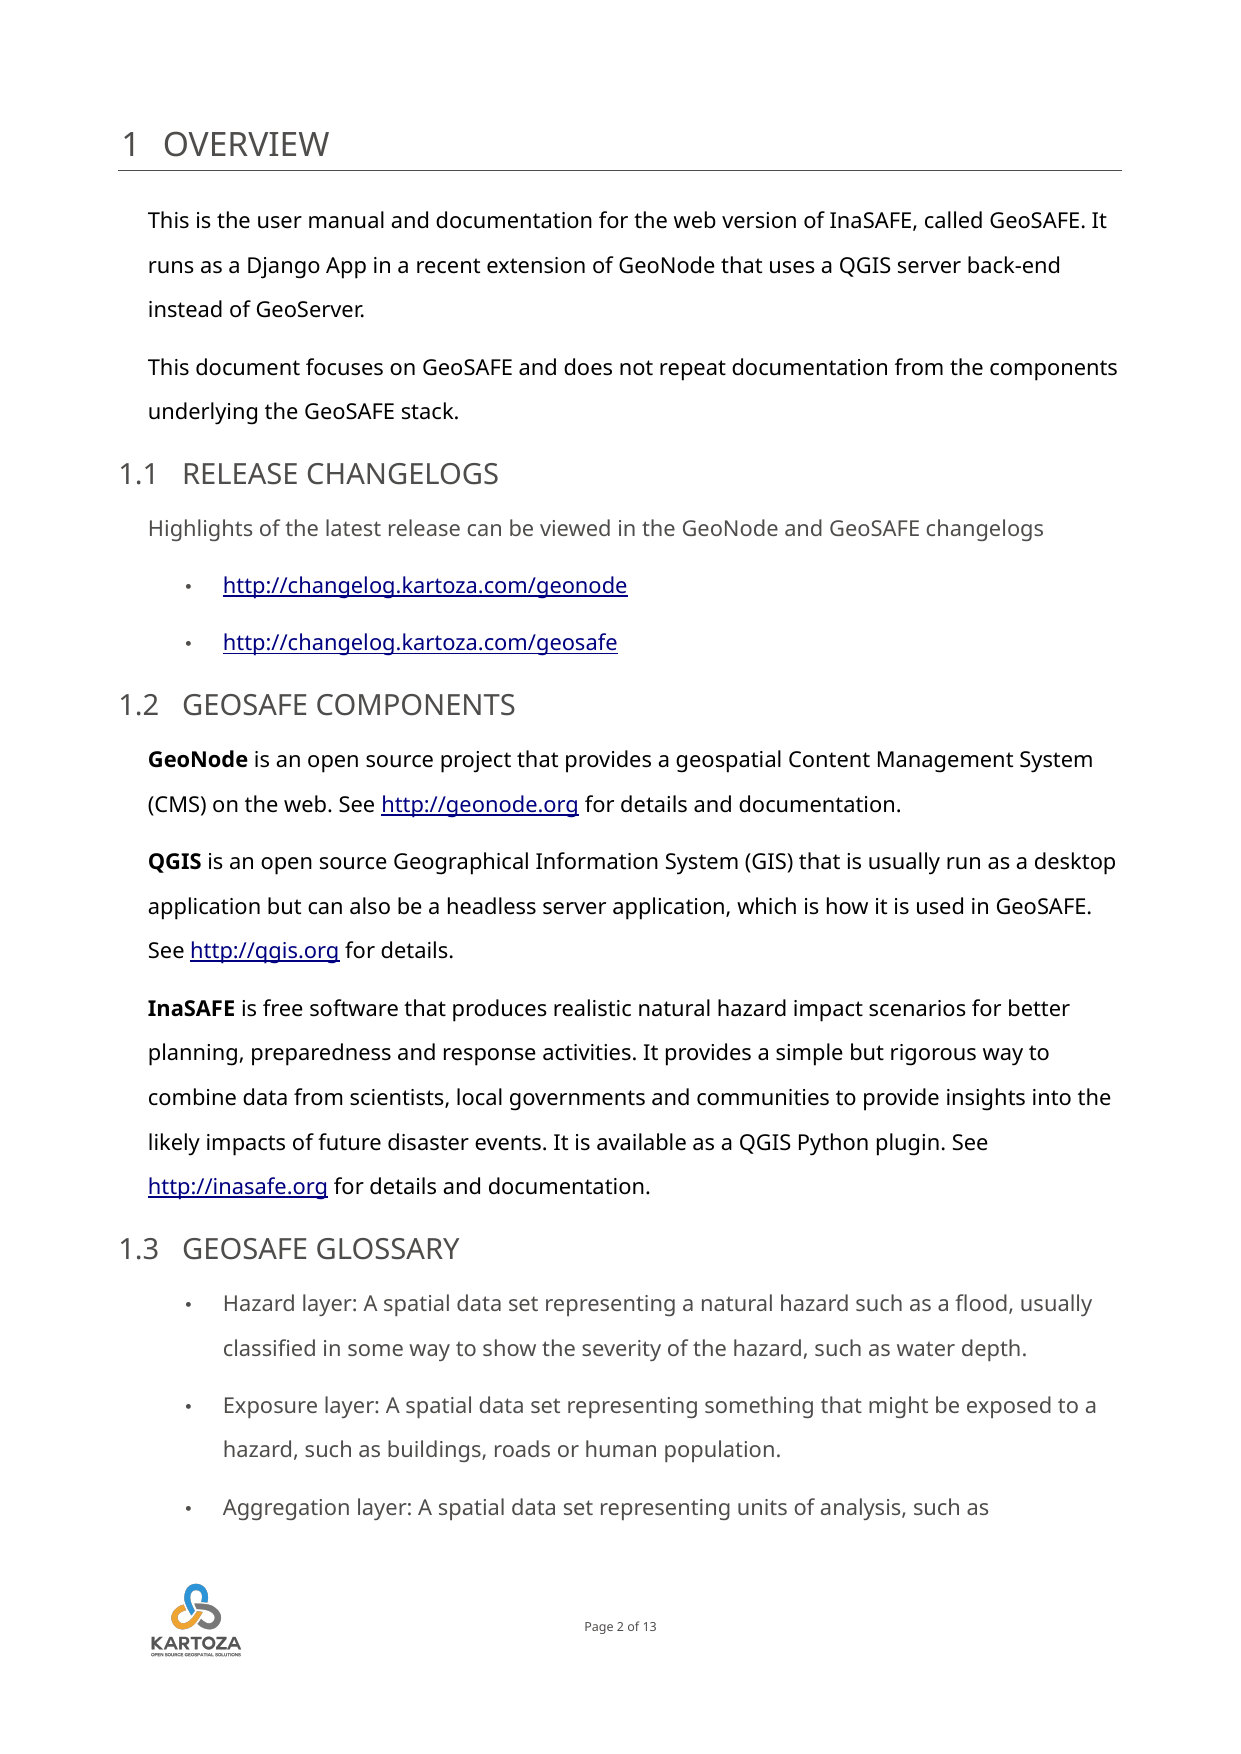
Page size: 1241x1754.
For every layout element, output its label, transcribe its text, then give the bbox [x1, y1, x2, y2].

list Hazard layer: A spatial data set representing a natural hazard such as a flood, usually classified in some way to show the severity of the hazard, such as water depth. [185, 1288, 1122, 1362]
text QGIS is an open source Geographical Information System (GIS) that is usually run as a desktop application but can also be a headless server application, which is how it is used in GeoSAFE. See http://qgis.org for details. [148, 846, 1122, 965]
text GeoNode is an open source project that provides a geospatial Content Management System (CMS) on the web. See http://geonode.org for details and documentation. [148, 744, 1122, 818]
list http://changelog.kartoza.com/geonode [185, 570, 1122, 600]
list Exposure layer: A spatial data set representing something that might be exposed to a hazard, such as buildings, roads or human population. [185, 1390, 1122, 1464]
list http://changelog.kartoza.com/geosafe [185, 627, 1122, 657]
subtitle GeoSAFE components [118, 684, 1122, 724]
text This is the user manual and documentation for the web version of InaSAFE, called GeoSAFE. It runs as a Django App in a recent extension of GeoNode that uses a QGIS server back-end instead of GeoServer. [148, 205, 1122, 324]
text Highlights of the latest release can be viewed in the GeoNode and GeoSAFE changelogs [148, 513, 1122, 543]
subtitle GeoSAFE Glossary [118, 1228, 1122, 1268]
text This document focuses on GeoSAFE and does not repeat documentation from the components underlying the GeoSAFE stack. [148, 352, 1122, 426]
text InaSAFE is free software that produces realistic natural hazard impact scenarios for better planning, preparedness and response activities. It provides a simple but rigorous way to combine data from scientists, local governments and communities to provide insights into the likely impacts of future disaster events. It is available as a QGIS Python plugin. See http://inasafe.org for details and documentation. [148, 992, 1122, 1201]
subtitle Overview [118, 118, 1122, 170]
picture [120, 1565, 279, 1669]
subtitle Release Changelogs [118, 453, 1122, 493]
list Aggregation layer: A spatial data set representing units of analysis, such as [185, 1492, 1122, 1521]
